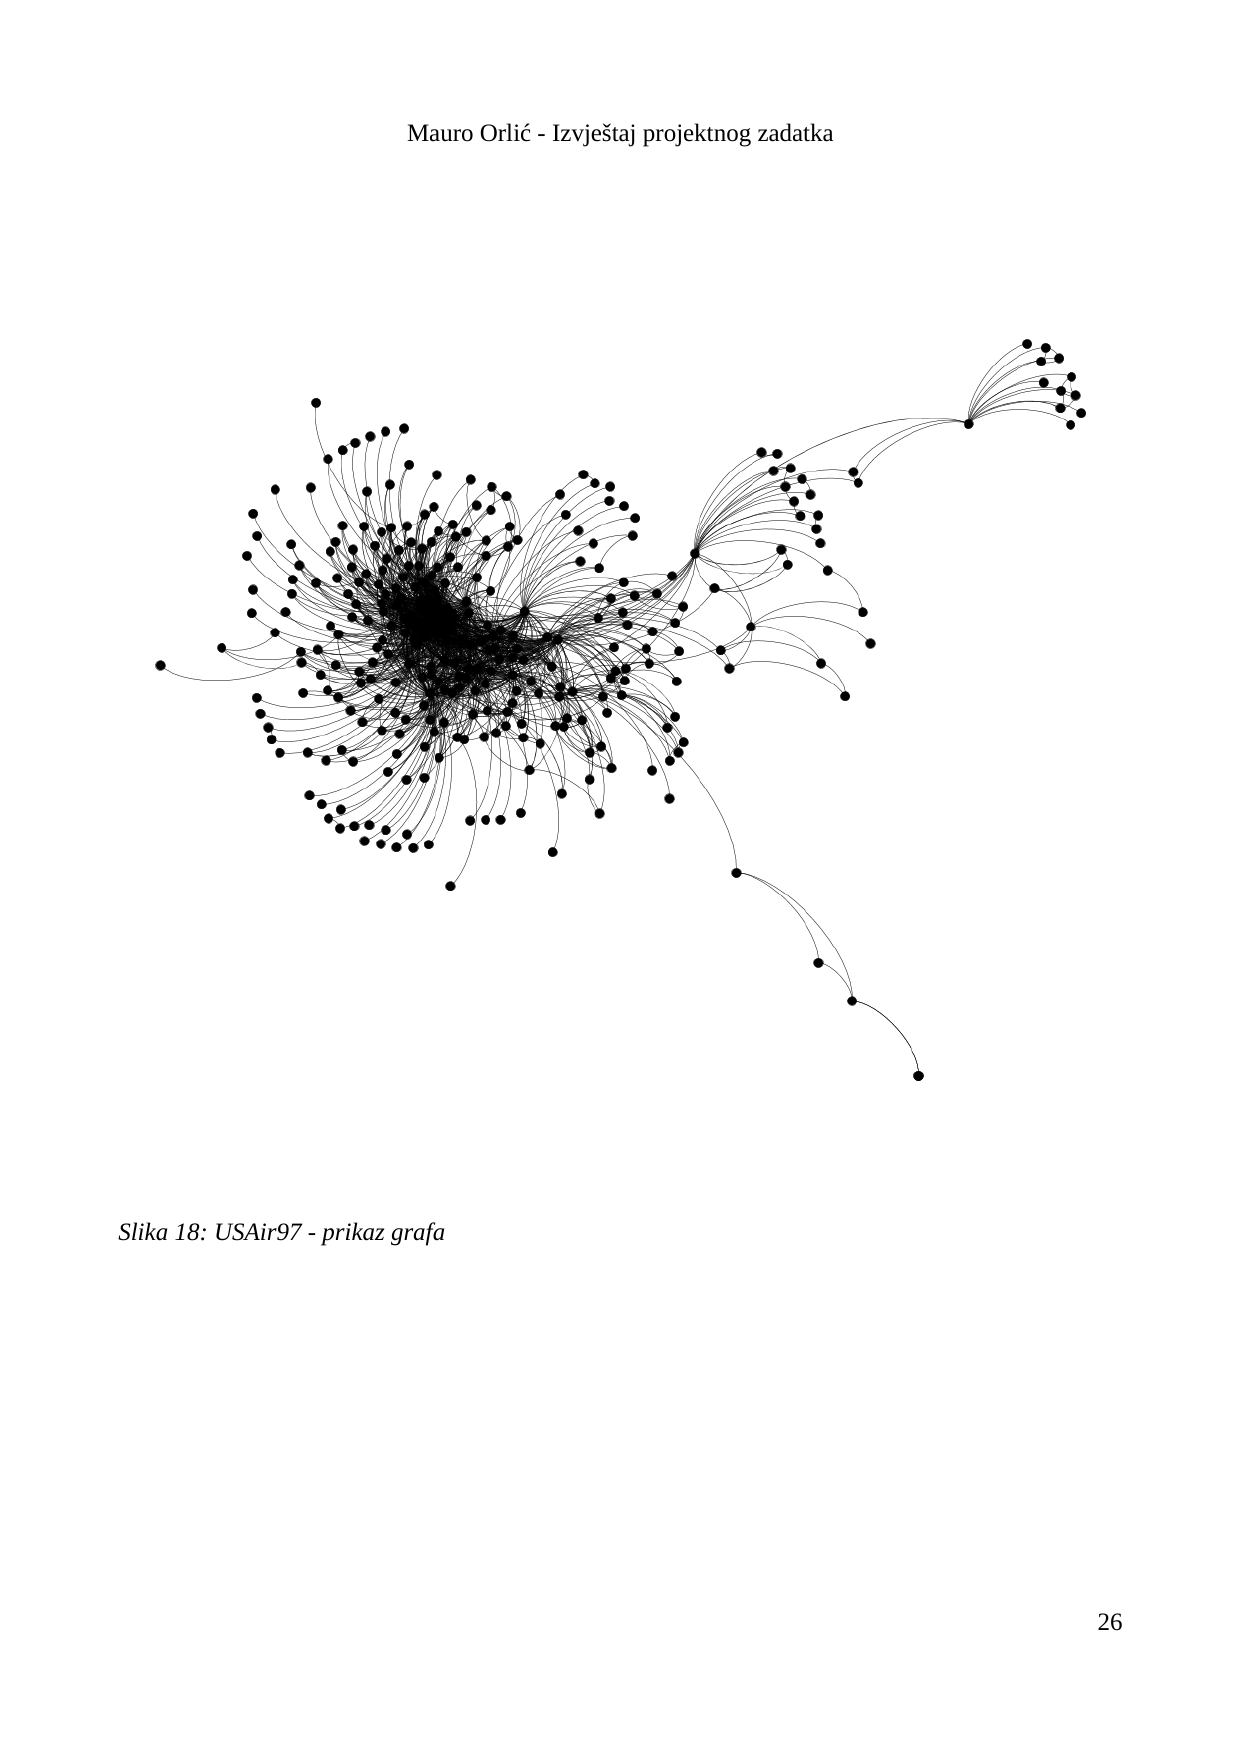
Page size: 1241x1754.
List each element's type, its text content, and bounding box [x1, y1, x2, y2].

text Slika 18: USAir97 - prikaz grafa [118, 1212, 1122, 1246]
picture [118, 207, 1123, 1212]
